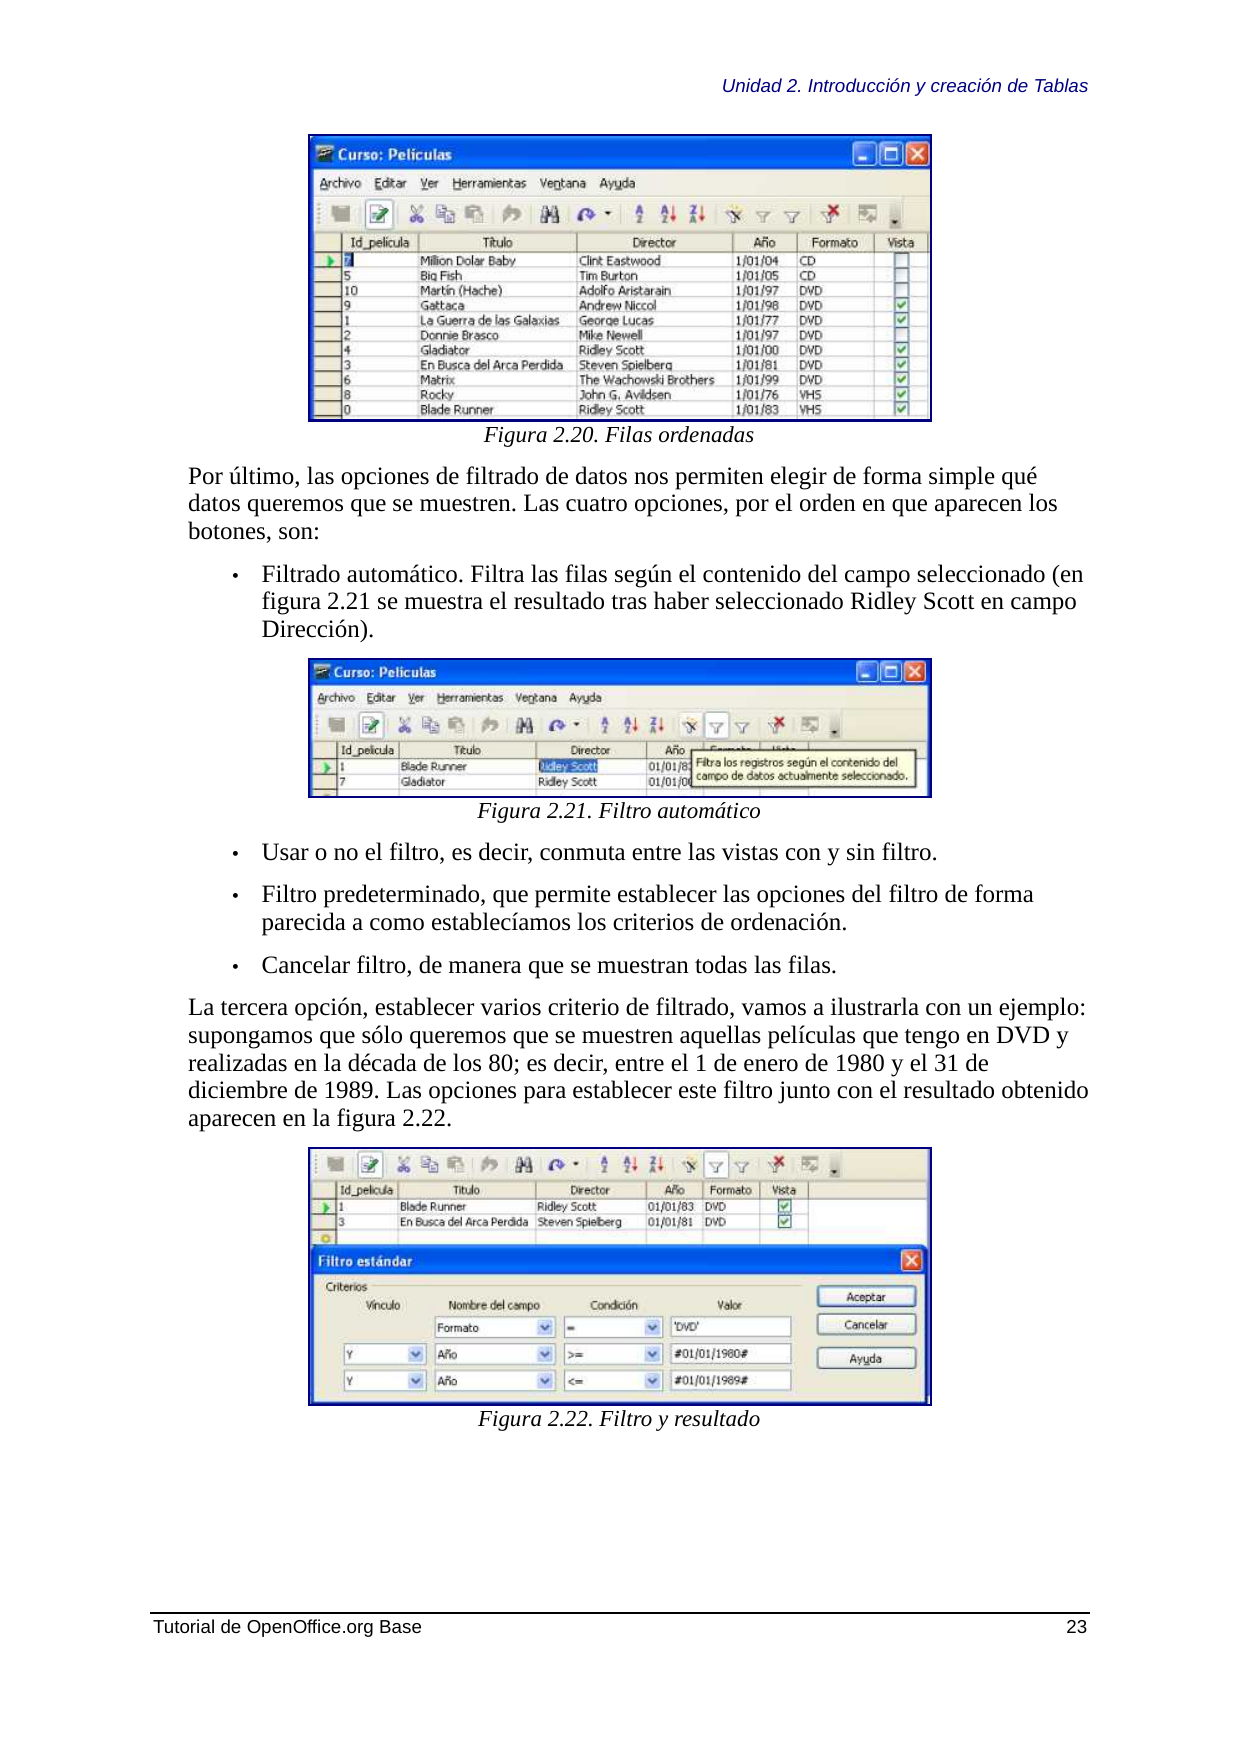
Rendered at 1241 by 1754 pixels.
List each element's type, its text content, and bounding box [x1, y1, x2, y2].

picture [310, 660, 930, 796]
picture [310, 1149, 930, 1404]
list Filtro predeterminado, que permite establecer las opciones del filtro de forma parecida a como establecíamos los criterios de ordenación. [232, 881, 1090, 936]
text Figura 2.20. Filas ordenadas [150, 134, 1090, 447]
text Por último, las opciones de filtrado de datos nos permiten elegir de forma simple qué datos queremos que se muestren. Las cuatro opciones, por el orden en que aparecen los botones, son: [188, 462, 1090, 545]
list Filtrado automático. Filtra las filas según el contenido del campo seleccionado (en figura 2.21 se muestra el resultado tras haber seleccionado Ridley Scott en campo Dirección). [232, 560, 1090, 643]
list Cancelar filtro, de manera que se muestran todas las filas. [232, 951, 1090, 978]
list Usar o no el filtro, es decir, conmuta entre las vistas con y sin filtro. [232, 838, 1090, 866]
text Figura 2.21. Filtro automático [150, 658, 1090, 823]
picture [310, 136, 930, 419]
text La tercera opción, establecer varios criterio de filtrado, vamos a ilustrarla con un ejemplo: supongamos que sólo queremos que se muestren aquellas películas que tengo en DVD y realizadas en la década de los 80; es decir, entre el 1 de enero de 1980 y el 31 de diciembre de 1989. Las opciones para establecer este filtro junto con el resultado obtenido aparecen en la figura 2.22. [188, 993, 1090, 1132]
text Figura 2.22. Filtro y resultado [150, 1147, 1090, 1432]
